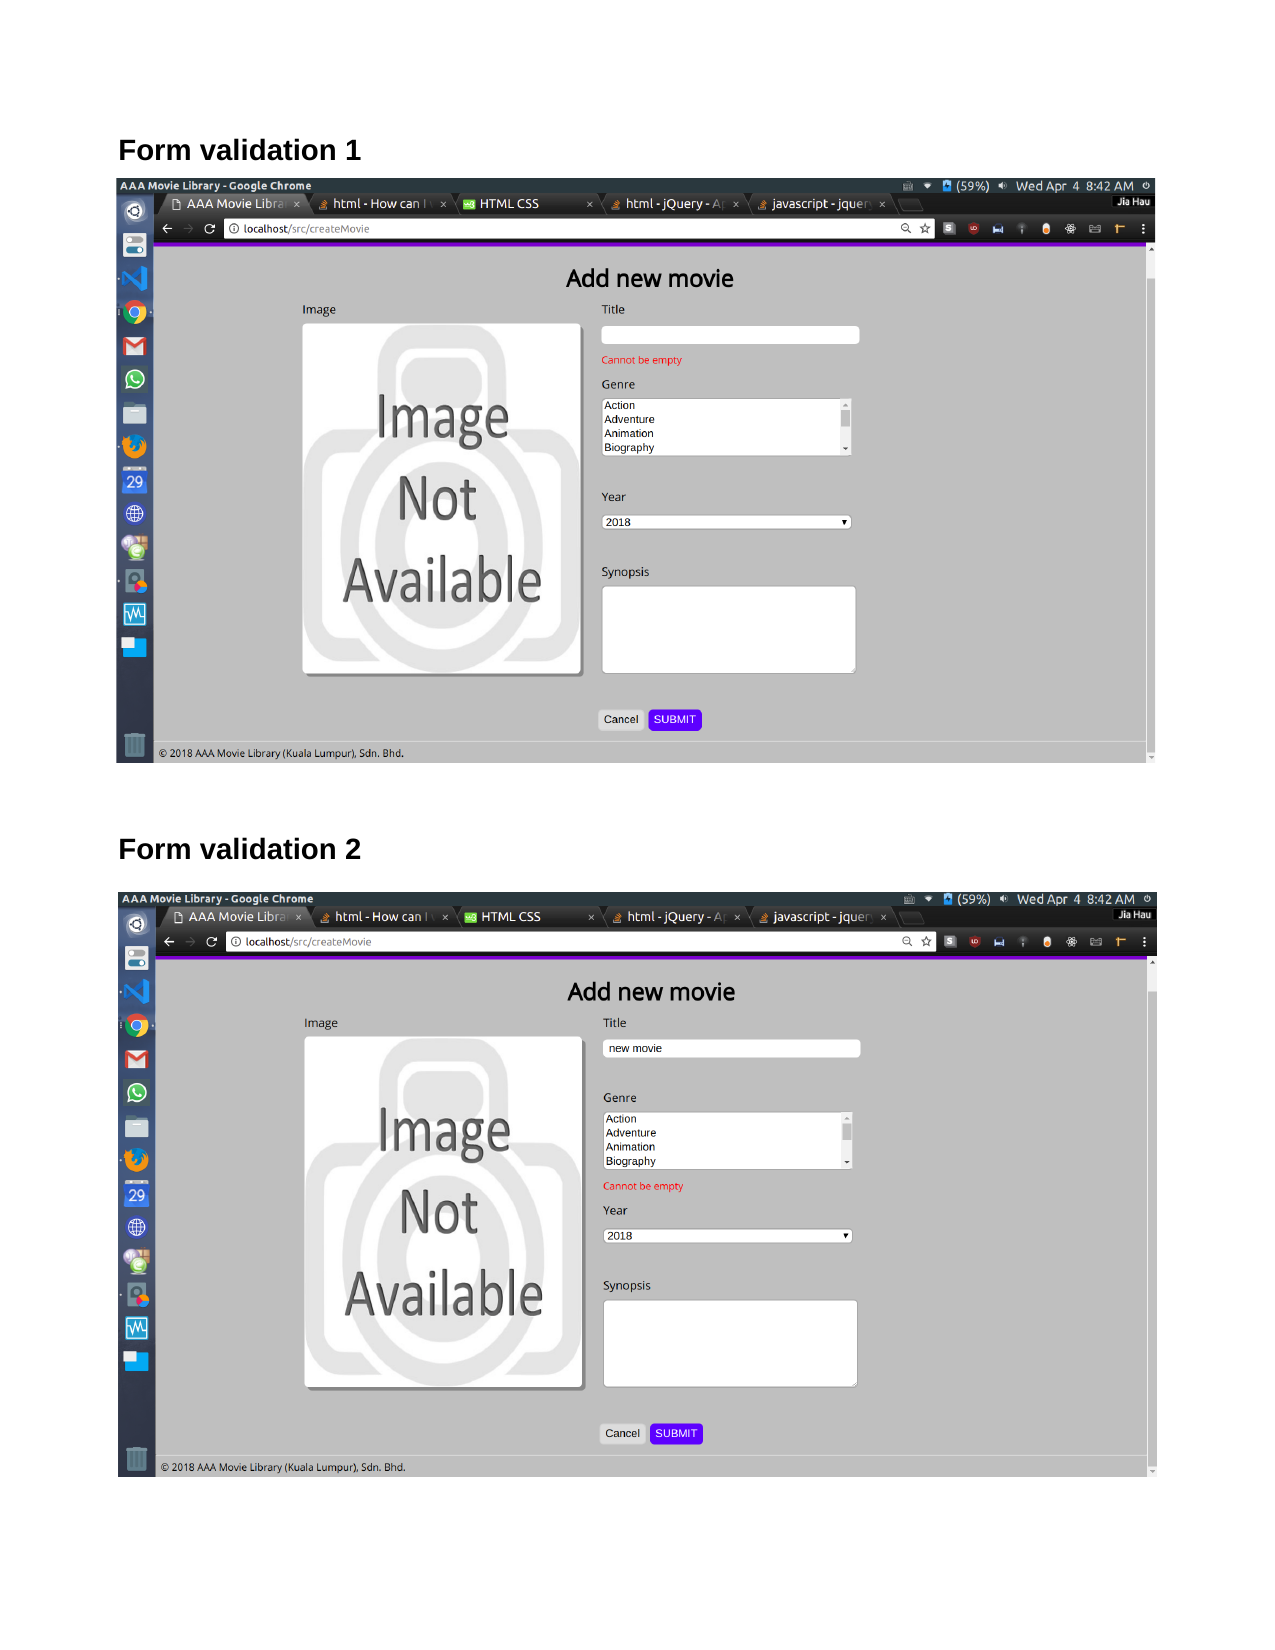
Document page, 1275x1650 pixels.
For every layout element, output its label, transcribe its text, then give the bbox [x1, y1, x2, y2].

subtitle Form validation 1 [118, 133, 1157, 166]
picture [116, 178, 1156, 763]
picture [118, 892, 1157, 1477]
subtitle Form validation 2 [118, 832, 1157, 866]
